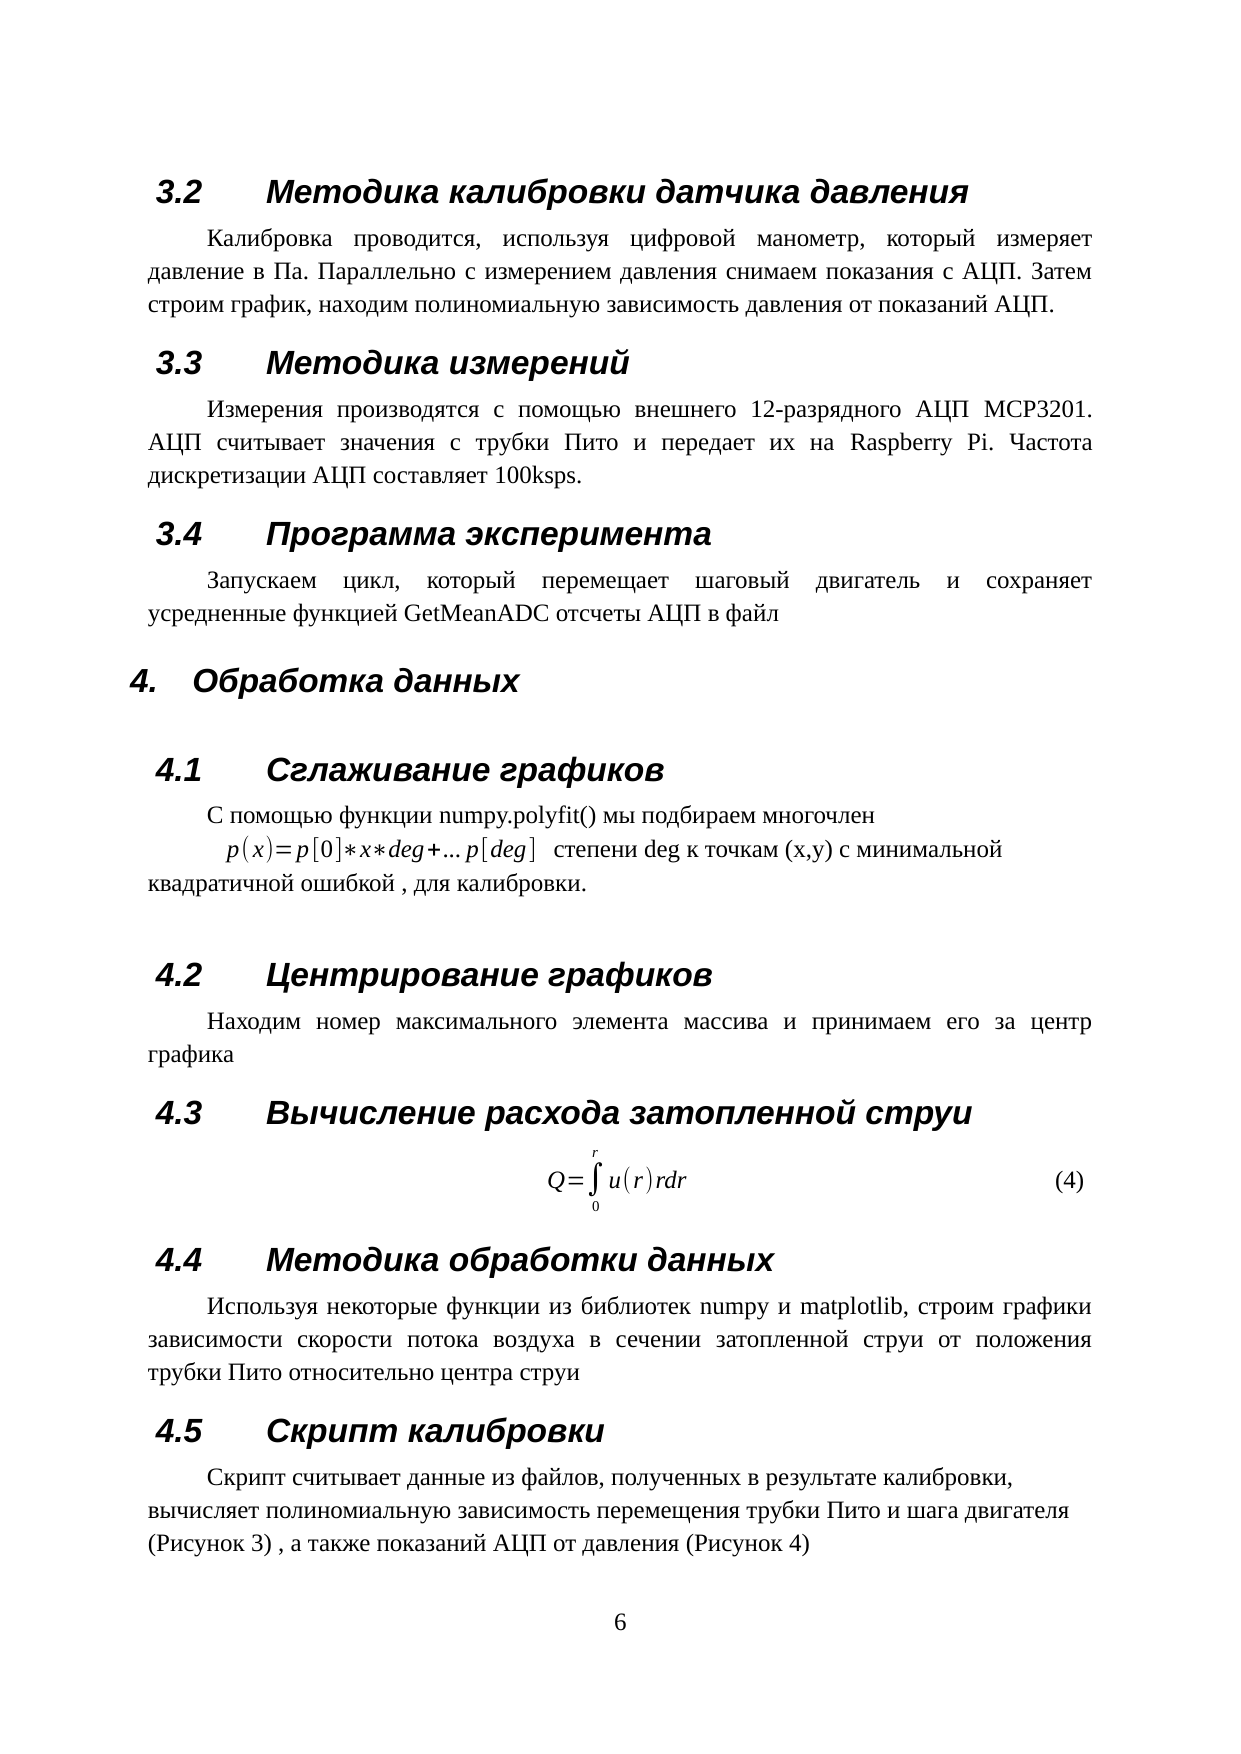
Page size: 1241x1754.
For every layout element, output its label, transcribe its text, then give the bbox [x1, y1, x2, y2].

text Запускаем цикл, который перемещает шаговый двигатель и сохраняет усредненные функцией GetMeanADC отсчеты АЦП в файл [148, 565, 1093, 627]
subtitle Центрирование графиков [156, 955, 1122, 994]
text Находим номер максимального элемента массива и принимаем его за центр графика [148, 1006, 1093, 1068]
text степени deg к точкам (x,y) с минимальной квадратичной ошибкой , для калибровки. [148, 834, 1093, 897]
text (4) [130, 1144, 1093, 1215]
subtitle Методика калибровки датчика давления [156, 172, 1122, 211]
subtitle Методика измерений [156, 343, 1122, 382]
subtitle Методика обработки данных [156, 1240, 1122, 1279]
subtitle Программа эксперимента [156, 514, 1122, 553]
subtitle Вычисление расхода затопленной струи [156, 1093, 1122, 1132]
text Скрипт считывает данные из файлов, полученных в результате калибровки, вычисляет полиномиальную зависимость перемещения трубки Пито и шага двигателя (Рисунок 3) , а также показаний АЦП от давления (Рисунок 4) [148, 1462, 1093, 1557]
text С помощью функции numpy.polyfit() мы подбираем многочлен [148, 801, 1093, 829]
subtitle Обработка данных [130, 661, 1122, 699]
text Измерения производятся с помощью внешнего 12-разрядного АЦП MCP3201. АЦП считывает значения с трубки Пито и передает их на Raspberry Pi. Частота дискретизации АЦП составляет 100ksps. [148, 394, 1093, 489]
subtitle Сглаживание графиков [156, 749, 1122, 788]
text Используя некоторые функции из библиотек numpy и matplotlib, строим графики зависимости скорости потока воздуха в сечении затопленной струи от положения трубки Пито относительно центра струи [148, 1291, 1093, 1386]
text Калибровка проводится, используя цифровой манометр, который измеряет давление в Па. Параллельно с измерением давления снимаем показания с АЦП. Затем строим график, находим полиномиальную зависимость давления от показаний АЦП. [148, 223, 1093, 318]
subtitle Скрипт калибровки [156, 1411, 1122, 1450]
